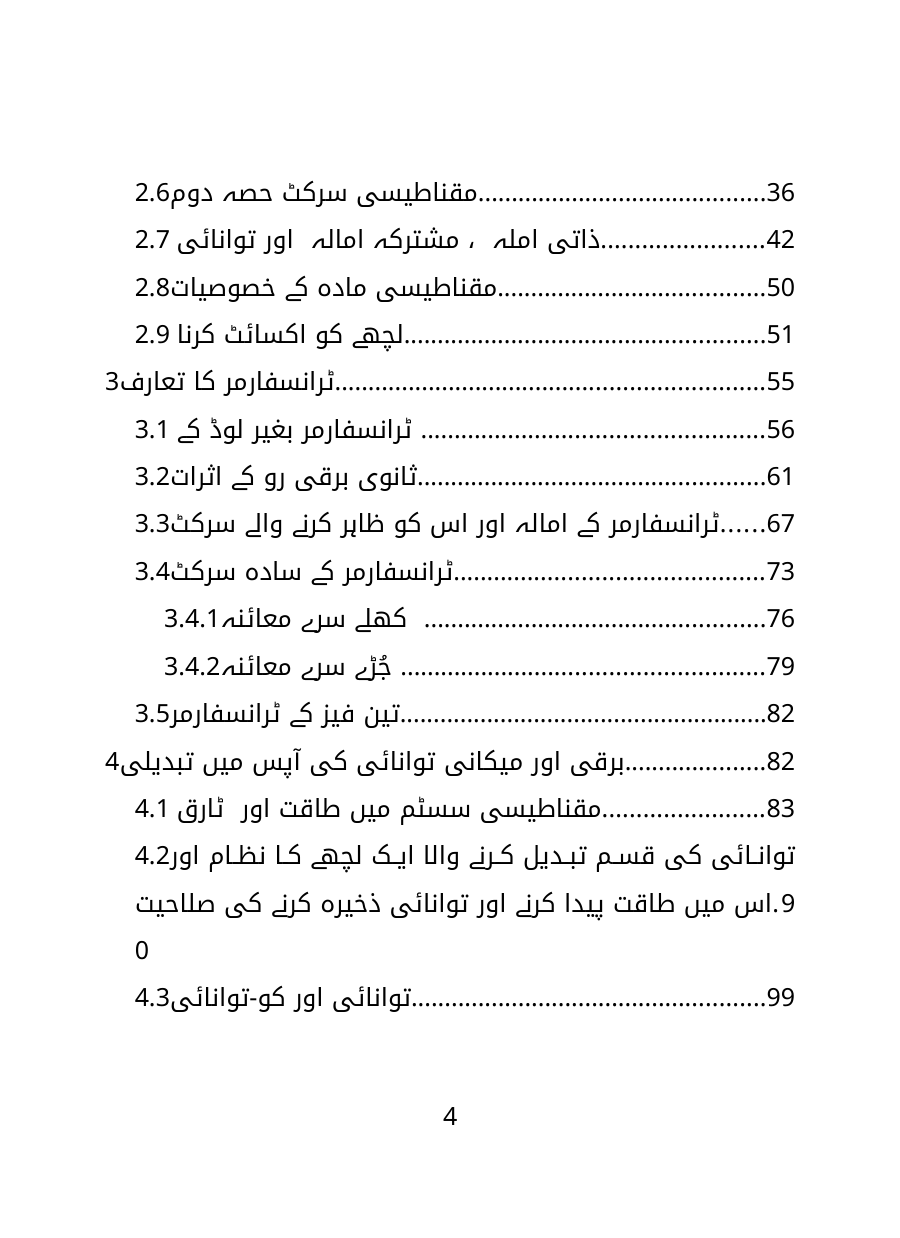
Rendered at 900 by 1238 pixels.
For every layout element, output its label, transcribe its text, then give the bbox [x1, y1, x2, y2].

text 3.3ٹرانسفارمر کے امالہ اور اس کو ظاہر کرنے والے سرکٹ 67 [134, 501, 795, 548]
text 3ٹرانسفارمر کا تعارف 55 [105, 359, 795, 406]
text 3.4.1کھلے سرے معائنہ 76 [164, 596, 795, 643]
text 2.9 لچھے کو اکسائٹ کرنا 51 [134, 311, 795, 359]
text 3.1 ٹرانسفارمر بغیر لوڈ کے 56 [134, 406, 795, 453]
text 4.3توانائی اور کو-توانائی 99 [134, 975, 795, 1022]
text 3.2ثانوی برقی رو کے اثرات 61 [134, 453, 795, 501]
text 3.4.2جُڑے سرے معائنہ 79 [164, 643, 795, 690]
text 4.1 مقناطیسی سسٹم میں طاقت اور ٹارق 83 [134, 785, 795, 833]
text 4.2توانائی کی قسم تبدیل کرنے والا ایک لچھے کا نظام اور اس میں طاقت پیدا کرنے اور توانائی ذخیرہ کرنے کی صلاحیت 90 [134, 833, 795, 975]
text 3.5تین فیز کے ٹرانسفارمر 82 [134, 690, 795, 738]
text 2.6مقناطیسی سرکٹ حصہ دوم 36 [134, 169, 795, 216]
text 2.7 ذاتی املہ ، مشترکہ امالہ اور توانائی 42 [134, 216, 795, 264]
text 2.8مقناطیسی مادہ کے خصوصیات 50 [134, 264, 795, 311]
text 3.4ٹرانسفارمر کے سادہ سرکٹ 73 [134, 548, 795, 596]
text 4برقی اور میکانی توانائی کی آپس میں تبدیلی 82 [105, 738, 795, 785]
